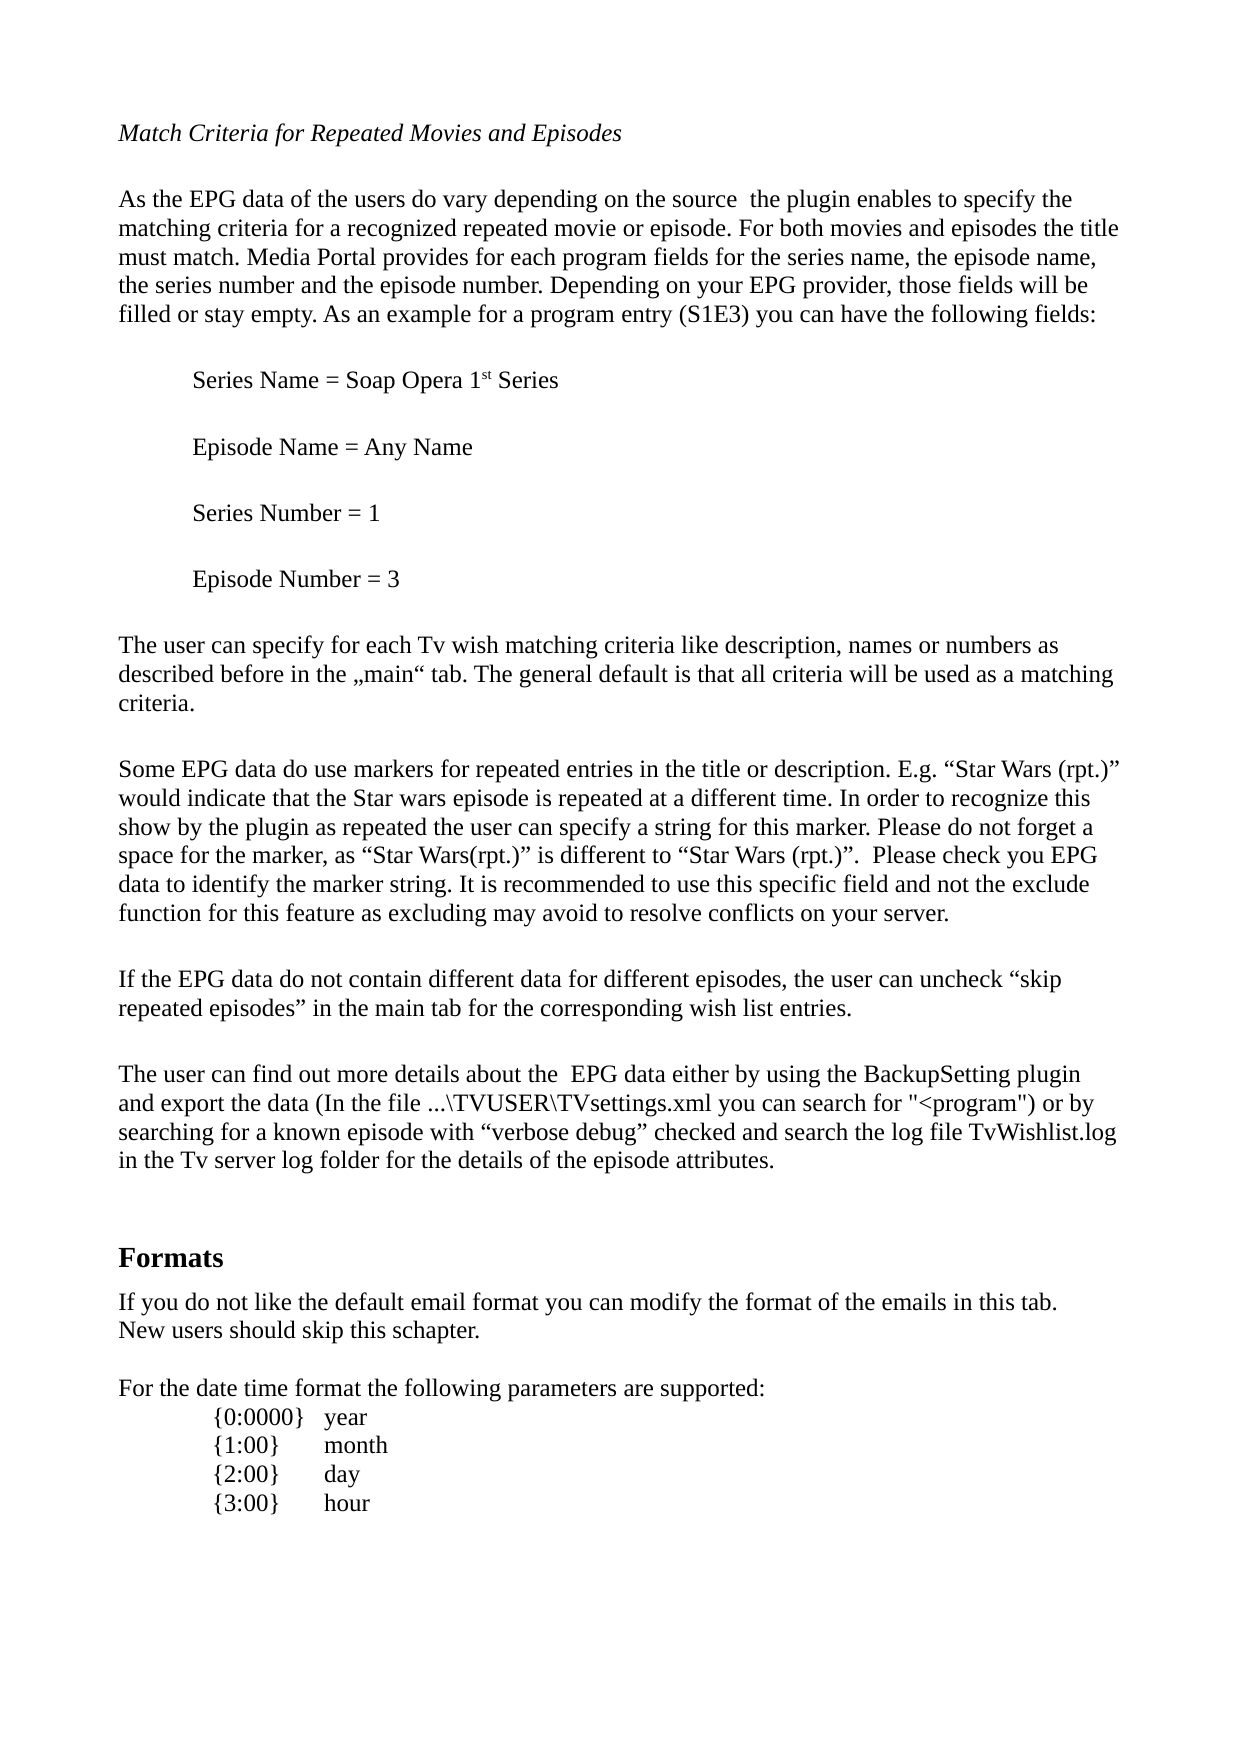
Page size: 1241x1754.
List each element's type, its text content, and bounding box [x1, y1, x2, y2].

text If the EPG data do not contain different data for different episodes, the user can uncheck “skip repeated episodes” in the main tab for the corresponding wish list entries. [118, 964, 1122, 1022]
text New users should skip this schapter. [118, 1315, 1122, 1344]
text Series Name = Soap Opera 1st Series [192, 366, 1122, 394]
text For the date time format the following parameters are supported: [118, 1373, 1122, 1402]
text Series Number = 1 [192, 498, 1122, 527]
text Episode Number = 3 [192, 564, 1122, 593]
text {3:00} hour [118, 1488, 1122, 1517]
text Match Criteria for Repeated Movies and Episodes [118, 118, 1122, 147]
text Episode Name = Any Name [192, 432, 1122, 461]
text {2:00} day [118, 1459, 1122, 1488]
text The user can find out more details about the EPG data either by using the BackupSetting plugin and export the data (In the file ...\TVUSER\TVsettings.xml you can search for "<program") or by searching for a known episode with “verbose debug” checked and search the log file TvWishlist.log in the Tv server log folder for the details of the episode attributes. [118, 1059, 1122, 1174]
text Formats [118, 1241, 1122, 1274]
text The user can specify for each Tv wish matching criteria like description, names or numbers as described before in the „main“ tab. The general default is that all criteria will be used as a matching criteria. [118, 631, 1122, 717]
text {0:0000} year [118, 1402, 1122, 1430]
text As the EPG data of the users do vary depending on the source the plugin enables to specify the matching criteria for a recognized repeated movie or episode. For both movies and episodes the title must match. Media Portal provides for each program fields for the series name, the episode name, the series number and the episode number. Depending on your EPG provider, those fields will be filled or stay empty. As an example for a program entry (S1E3) you can have the following fields: [118, 184, 1122, 328]
text If you do not like the default email format you can modify the format of the emails in this tab. [118, 1287, 1122, 1315]
text {1:00} month [118, 1430, 1122, 1459]
text Some EPG data do use markers for repeated entries in the title or description. E.g. “Star Wars (rpt.)” would indicate that the Star wars episode is repeated at a different time. In order to recognize this show by the plugin as repeated the user can specify a string for this marker. Please do not forget a space for the marker, as “Star Wars(rpt.)” is different to “Star Wars (rpt.)”. Please check you EPG data to identify the marker string. It is recommended to use this specific field and not the exclude function for this feature as excluding may avoid to resolve conflicts on your server. [118, 754, 1122, 927]
